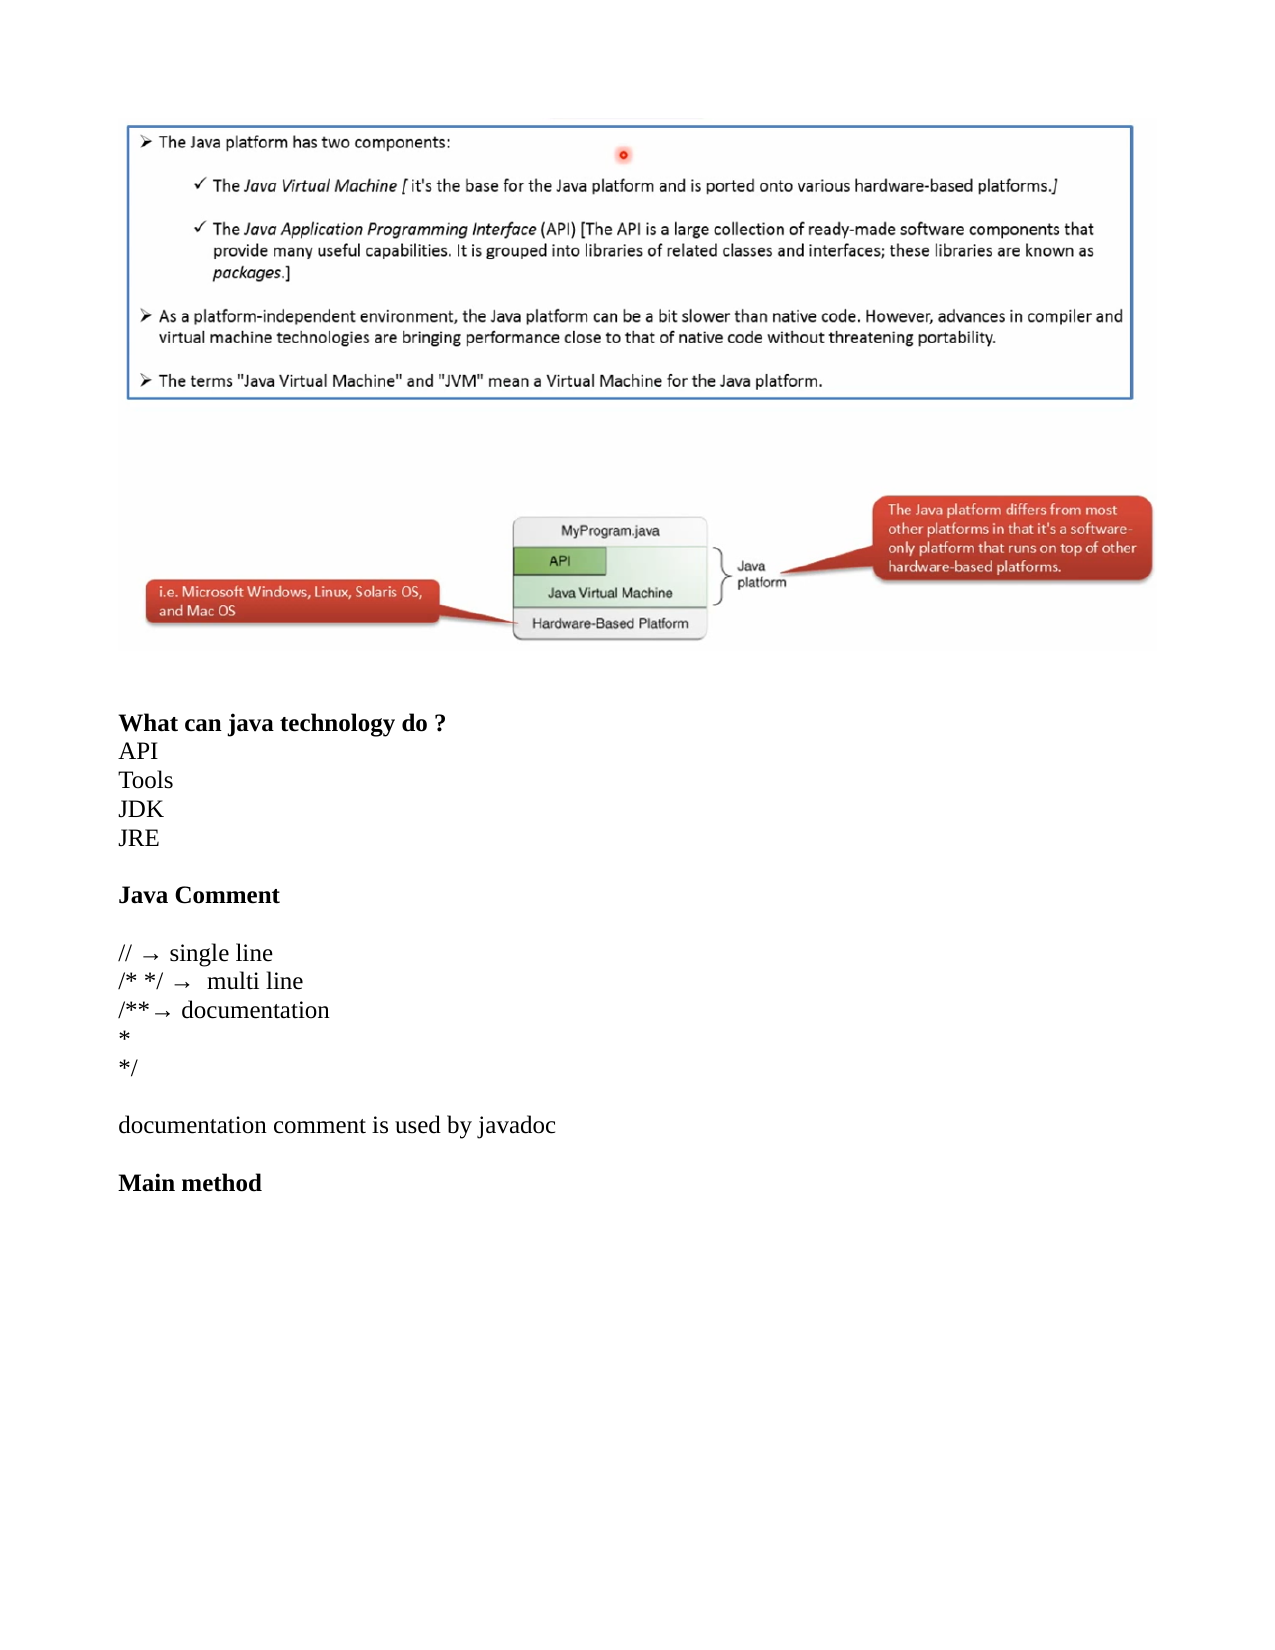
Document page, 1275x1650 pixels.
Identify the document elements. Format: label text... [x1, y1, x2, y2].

text // → single line [118, 938, 1157, 966]
text Java Comment [118, 880, 1157, 909]
text /**→ documentation [118, 995, 1157, 1024]
text Tools [118, 765, 1157, 794]
text What can java technology do ? [118, 708, 1157, 736]
text * [118, 1024, 1157, 1053]
text documentation comment is used by javadoc [118, 1110, 1157, 1139]
text API [118, 736, 1157, 765]
text */ [118, 1053, 1157, 1081]
text JRE [118, 823, 1157, 851]
text /* */ → multi line [118, 966, 1157, 995]
text Main method [118, 1168, 1157, 1196]
text JDK [118, 794, 1157, 823]
picture [118, 118, 1157, 651]
